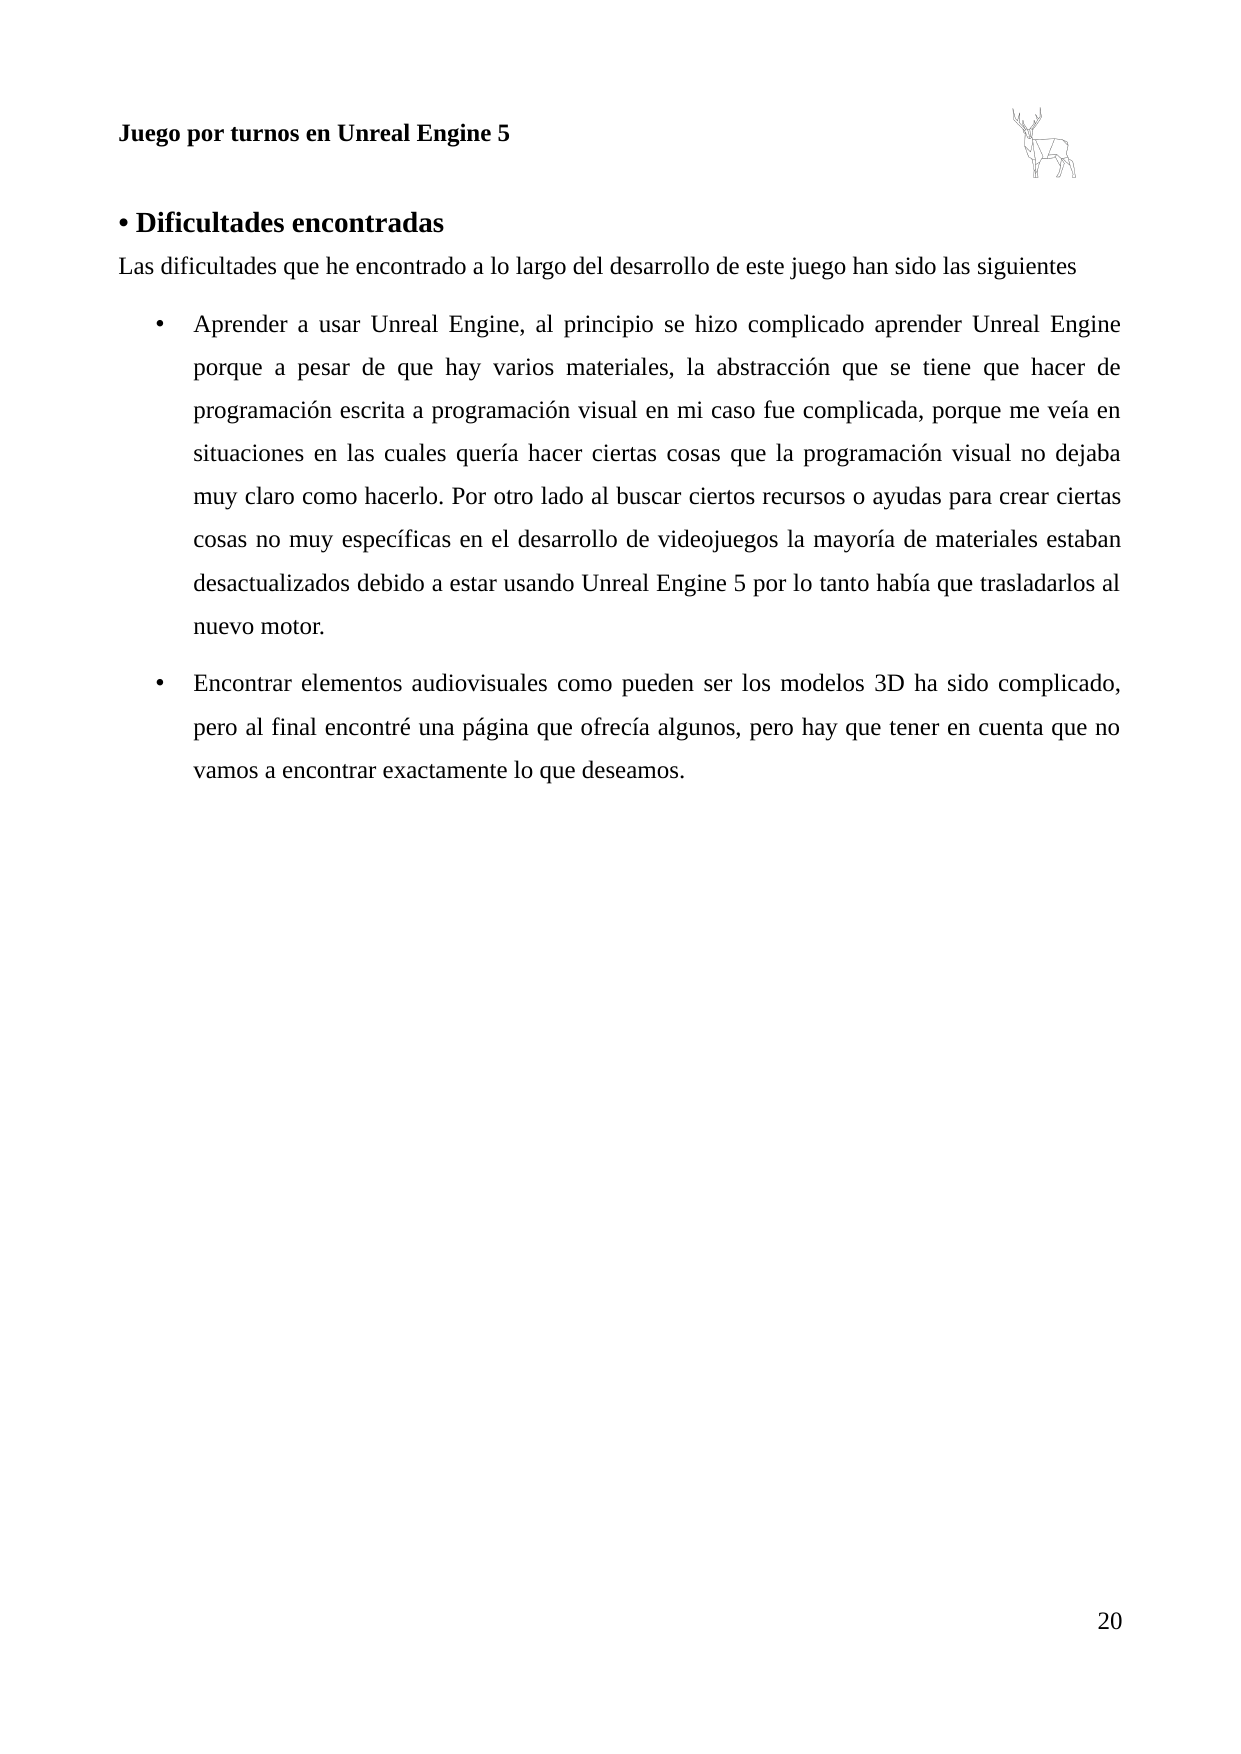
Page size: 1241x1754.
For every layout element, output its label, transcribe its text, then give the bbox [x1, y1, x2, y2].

subtitle • Dificultades encontradas [118, 205, 1122, 239]
list Aprender a usar Unreal Engine, al principio se hizo complicado aprender Unreal Engine porque a pesar de que hay varios materiales, la abstracción que se tiene que hacer de programación escrita a programación visual en mi caso fue complicada, porque me veía en situaciones en las cuales quería hacer ciertas cosas que la programación visual no dejaba muy claro como hacerlo. Por otro lado al buscar ciertos recursos o ayudas para crear ciertas cosas no muy específicas en el desarrollo de videojuegos la mayoría de materiales estaban desactualizados debido a estar usando Unreal Engine 5 por lo tanto había que trasladarlos al nuevo motor. [156, 309, 1122, 639]
list Encontrar elementos audiovisuales como pueden ser los modelos 3D ha sido complicado, pero al final encontré una página que ofrecía algunos, pero hay que tener en cuenta que no vamos a encontrar exactamente lo que deseamos. [156, 668, 1122, 783]
picture [1004, 98, 1091, 186]
text Las dificultades que he encontrado a lo largo del desarrollo de este juego han sido las siguientes [118, 251, 1122, 280]
